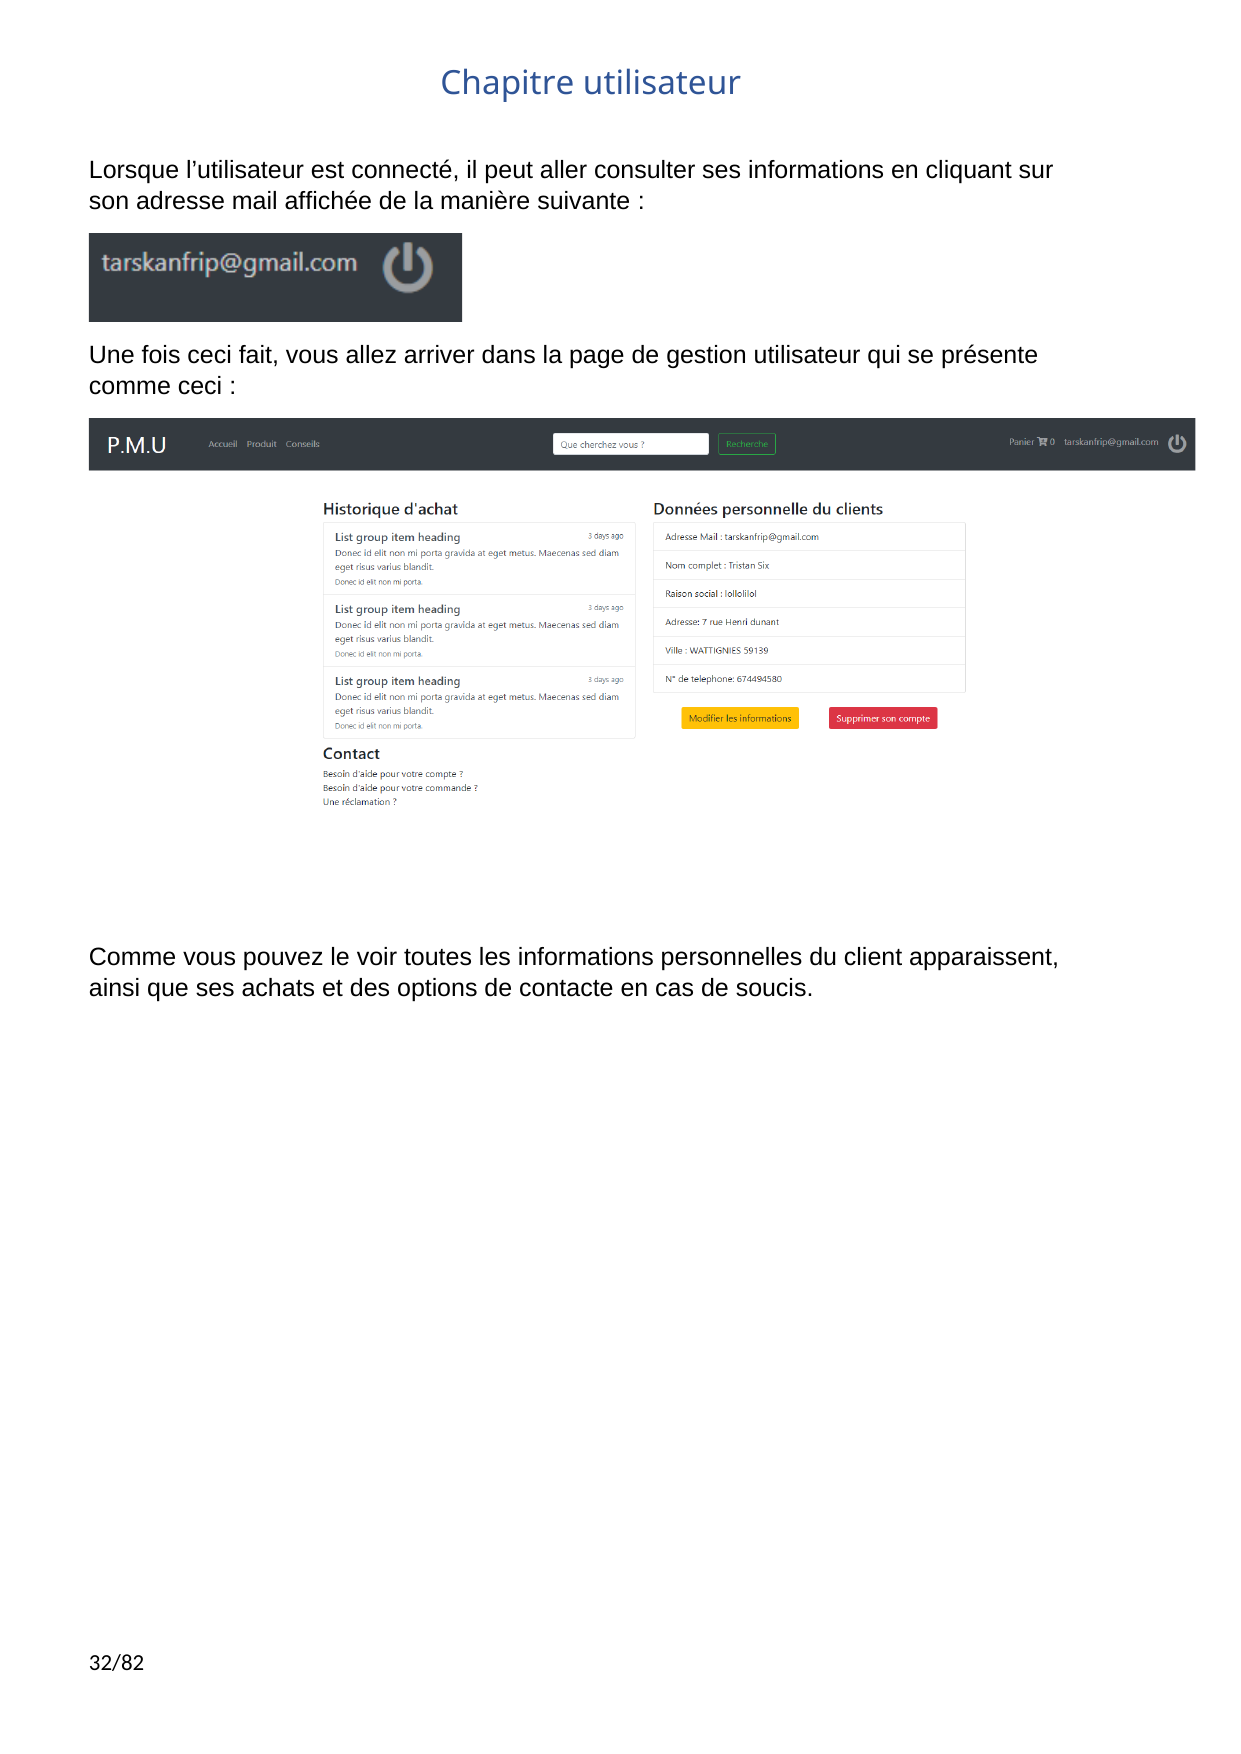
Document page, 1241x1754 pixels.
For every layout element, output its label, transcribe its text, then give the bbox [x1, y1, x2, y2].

text Comme vous pouvez le voir toutes les informations personnelles du client apparaissent, ainsi que ses achats et des options de contacte en cas de soucis. [89, 942, 1092, 1001]
subtitle Chapitre utilisateur [89, 59, 1092, 104]
picture [88, 233, 463, 322]
picture [88, 418, 1196, 923]
text Lorsque l’utilisateur est connecté, il peut aller consulter ses informations en cliquant sur son adresse mail affichée de la manière suivante : [89, 155, 1092, 215]
text Une fois ceci fait, vous allez arriver dans la page de gestion utilisateur qui se présente comme ceci : [89, 340, 1092, 400]
